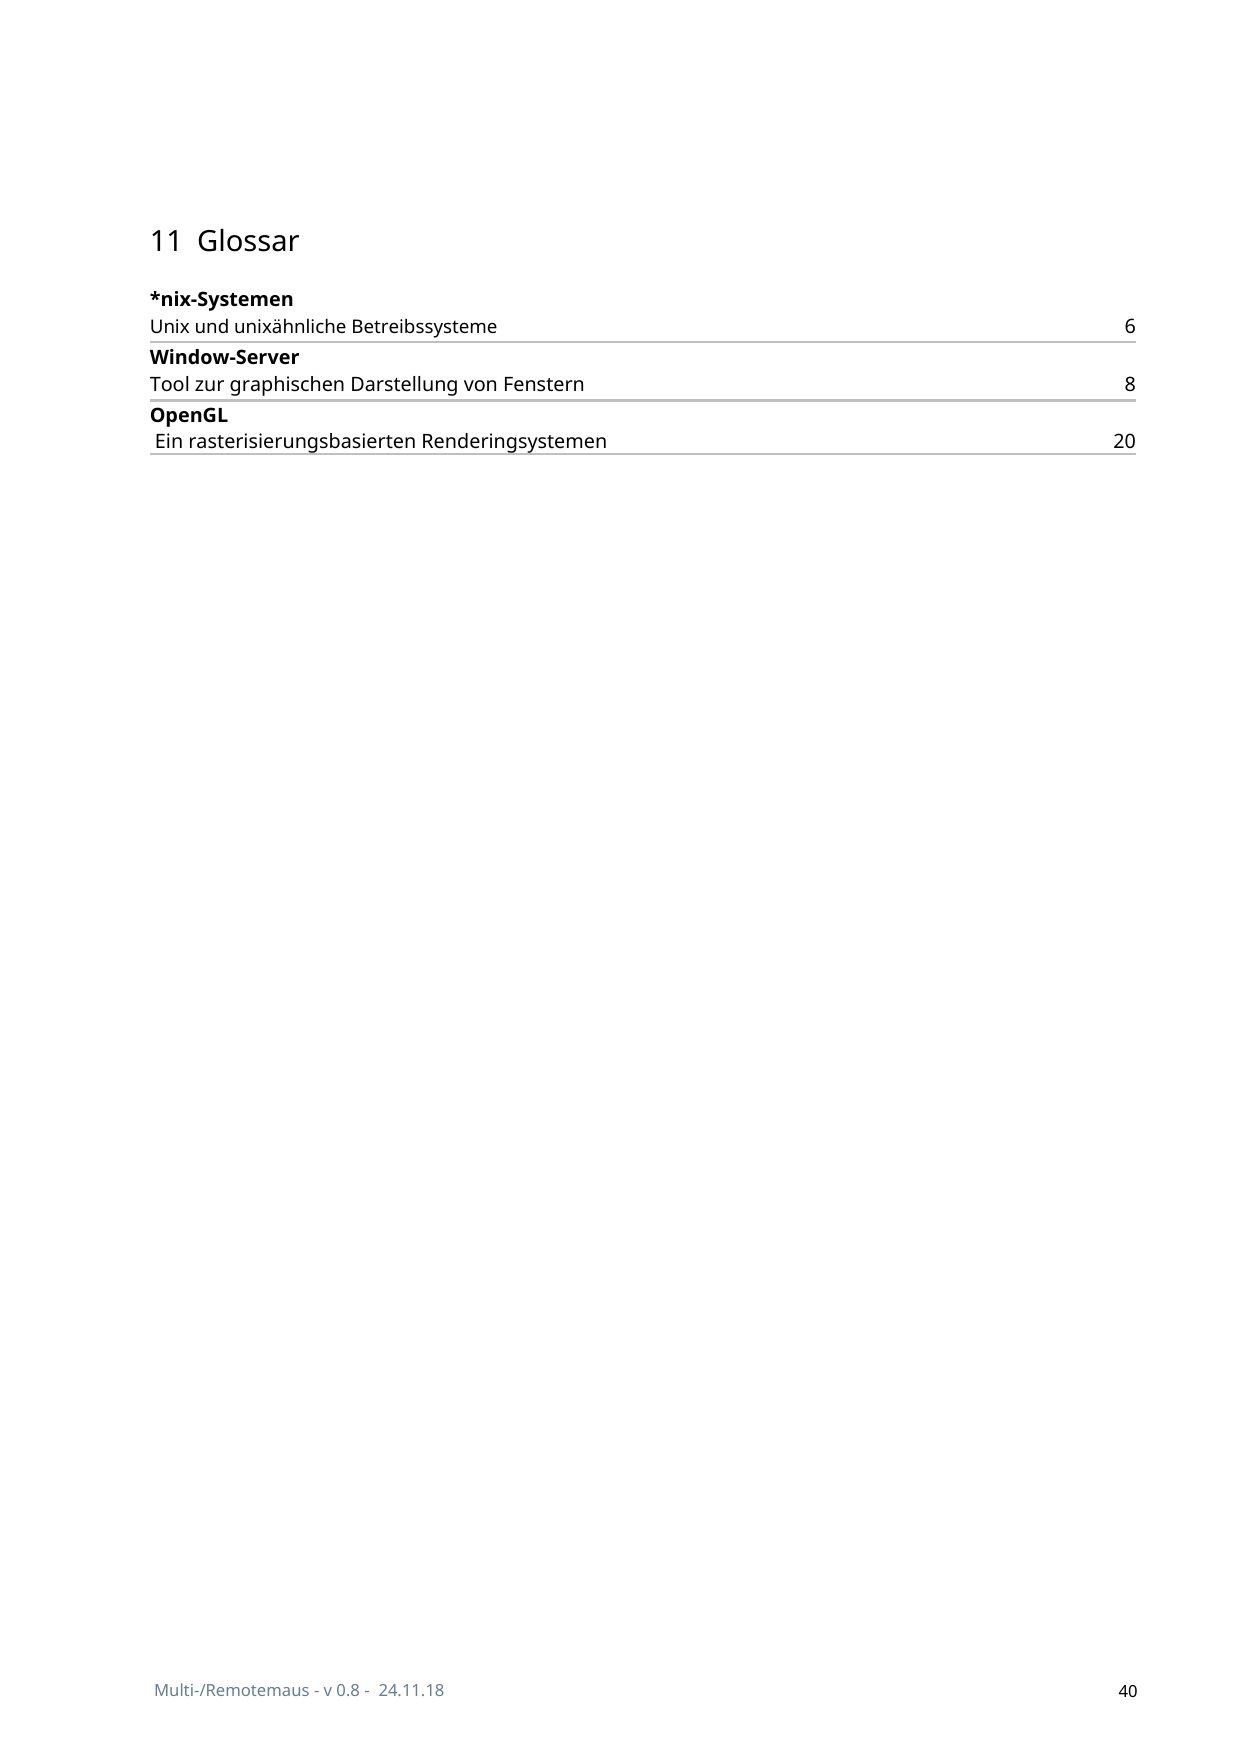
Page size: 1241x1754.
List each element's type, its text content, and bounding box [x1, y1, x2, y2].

text OpenGL [149, 402, 1136, 428]
subtitle Glossar [149, 221, 1136, 260]
text *nix-Systemen [149, 285, 1136, 312]
text Window-Server [149, 343, 1136, 370]
text Tool zur graphischen Darstellung von Fenstern 8 [149, 370, 1136, 402]
text Unix und unixähnliche Betreibssysteme 6 [149, 312, 1136, 343]
text Ein rasterisierungsbasierten Renderingsystemen 20 [149, 428, 1136, 455]
